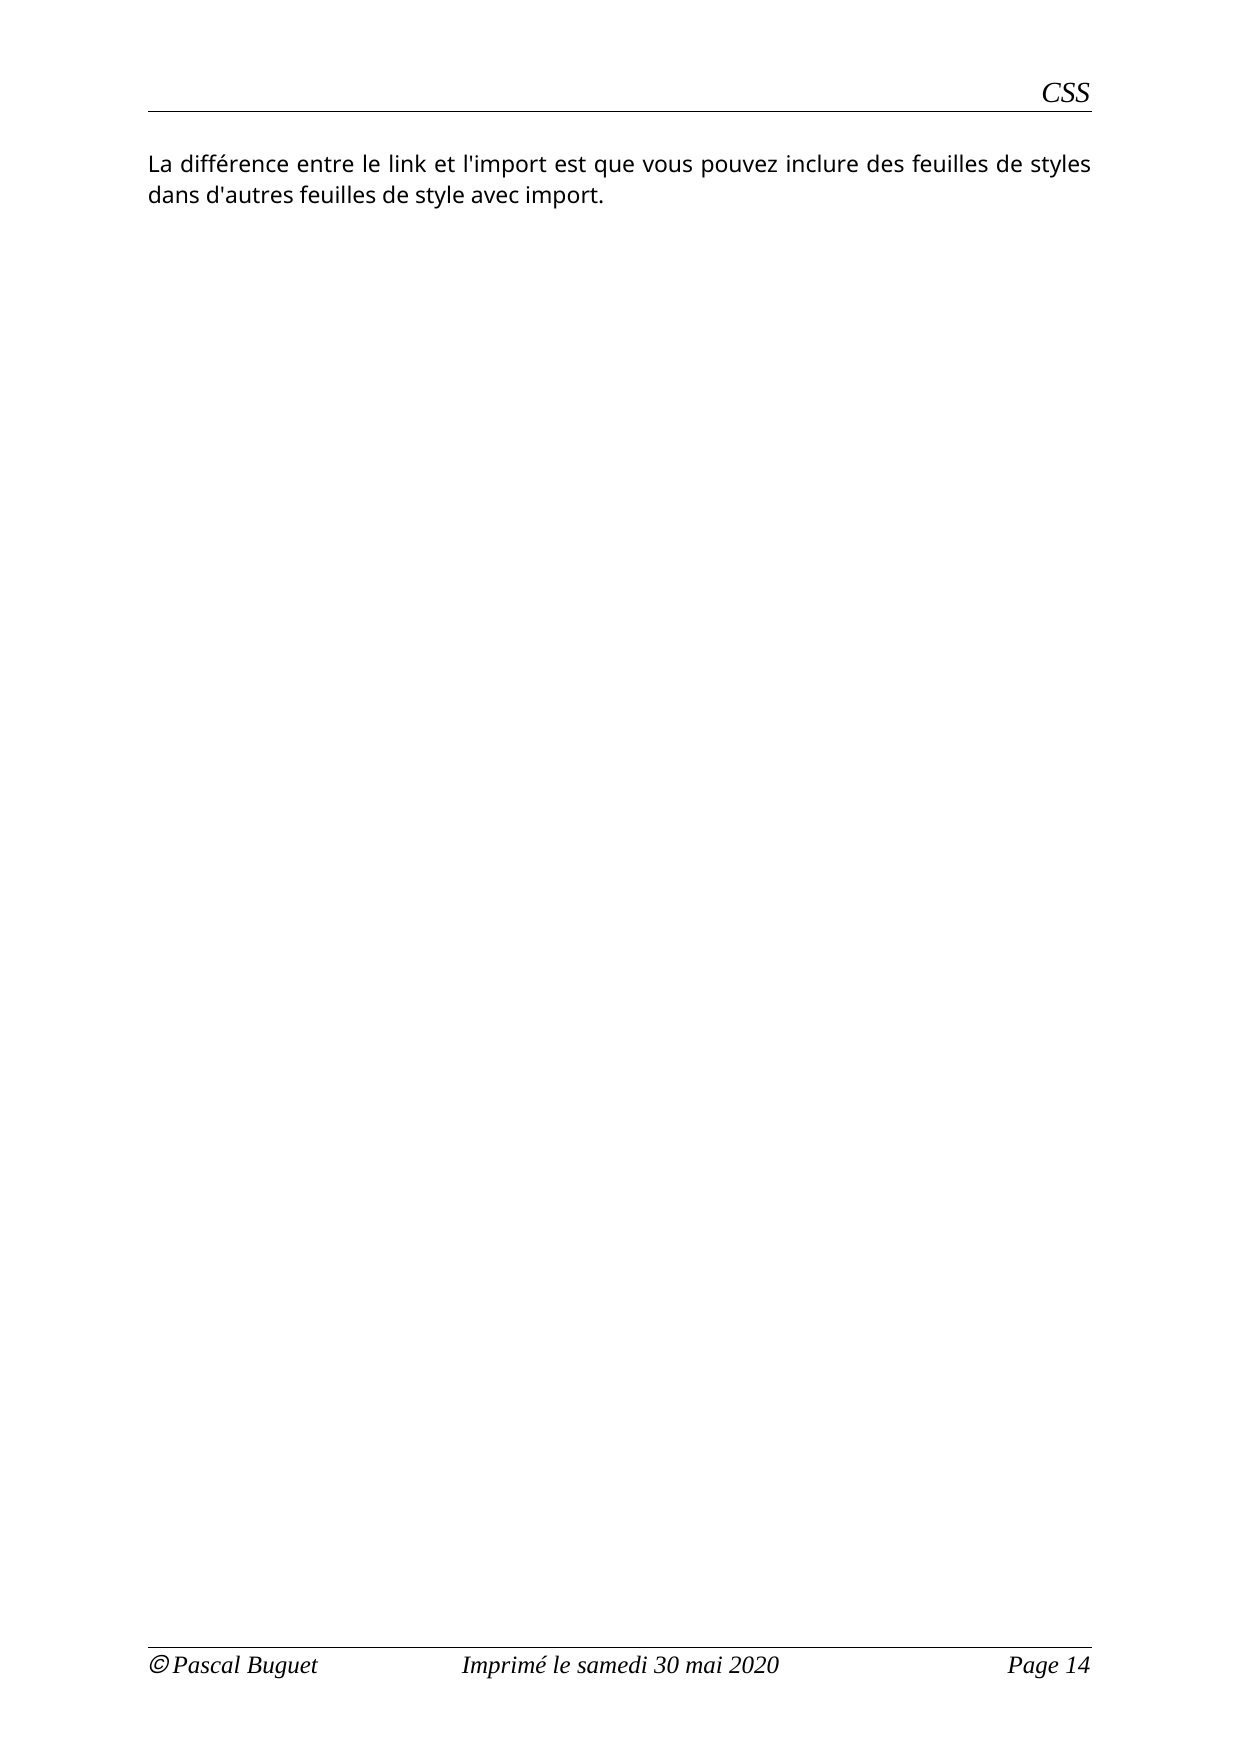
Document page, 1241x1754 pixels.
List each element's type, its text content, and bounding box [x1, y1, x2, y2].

text La différence entre le link et l'import est que vous pouvez inclure des feuilles de styles dans d'autres feuilles de style avec import. [148, 148, 1092, 210]
